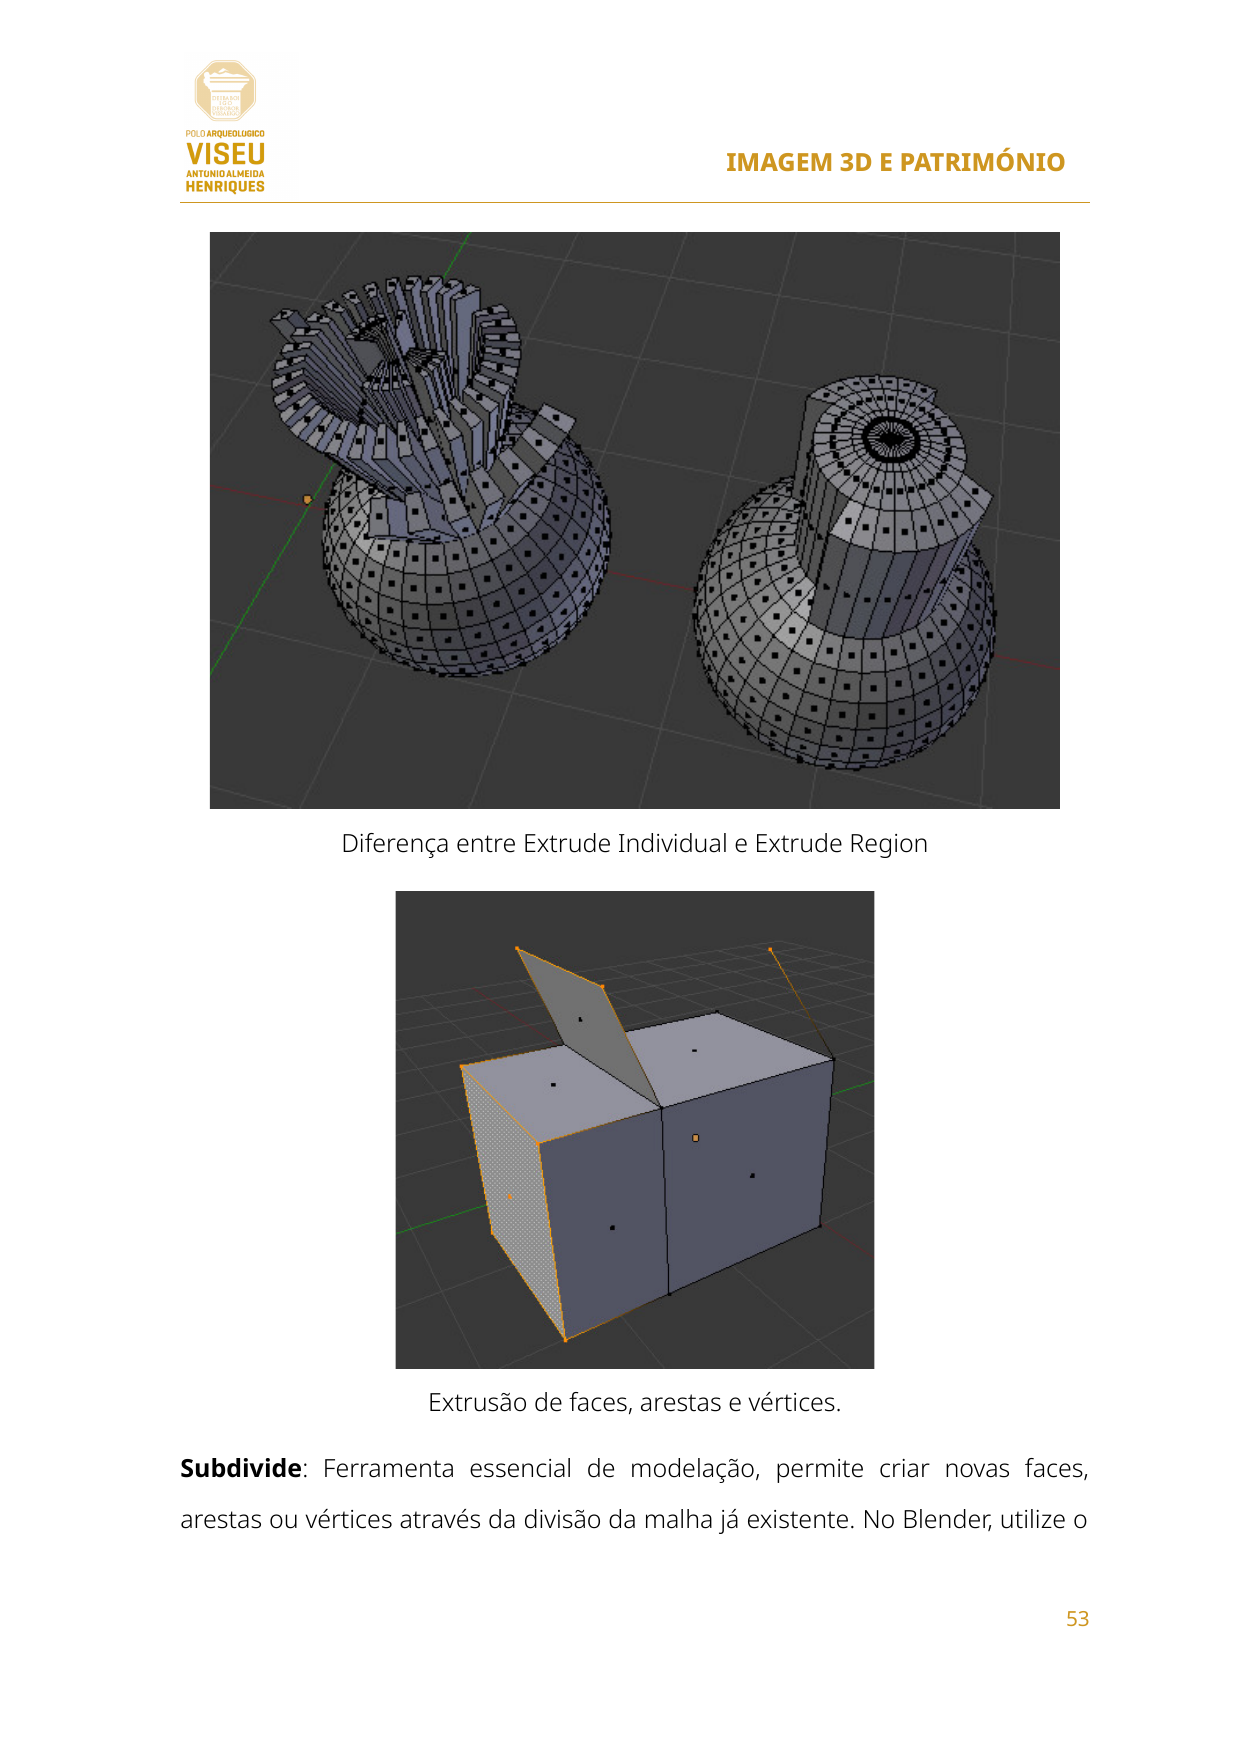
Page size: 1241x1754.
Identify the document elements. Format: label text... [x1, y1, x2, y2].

picture [209, 232, 1060, 809]
text Subdivide: Ferramenta essencial de modelação, permite criar novas faces, arestas ou vértices através da divisão da malha já existente. No Blender, utilize o [180, 1451, 1090, 1536]
text Extrusão de faces, arestas e vértices. [180, 892, 1090, 1419]
text Diferença entre Extrude Individual e Extrude Region [180, 232, 1090, 860]
picture [183, 52, 299, 201]
picture [395, 891, 875, 1369]
